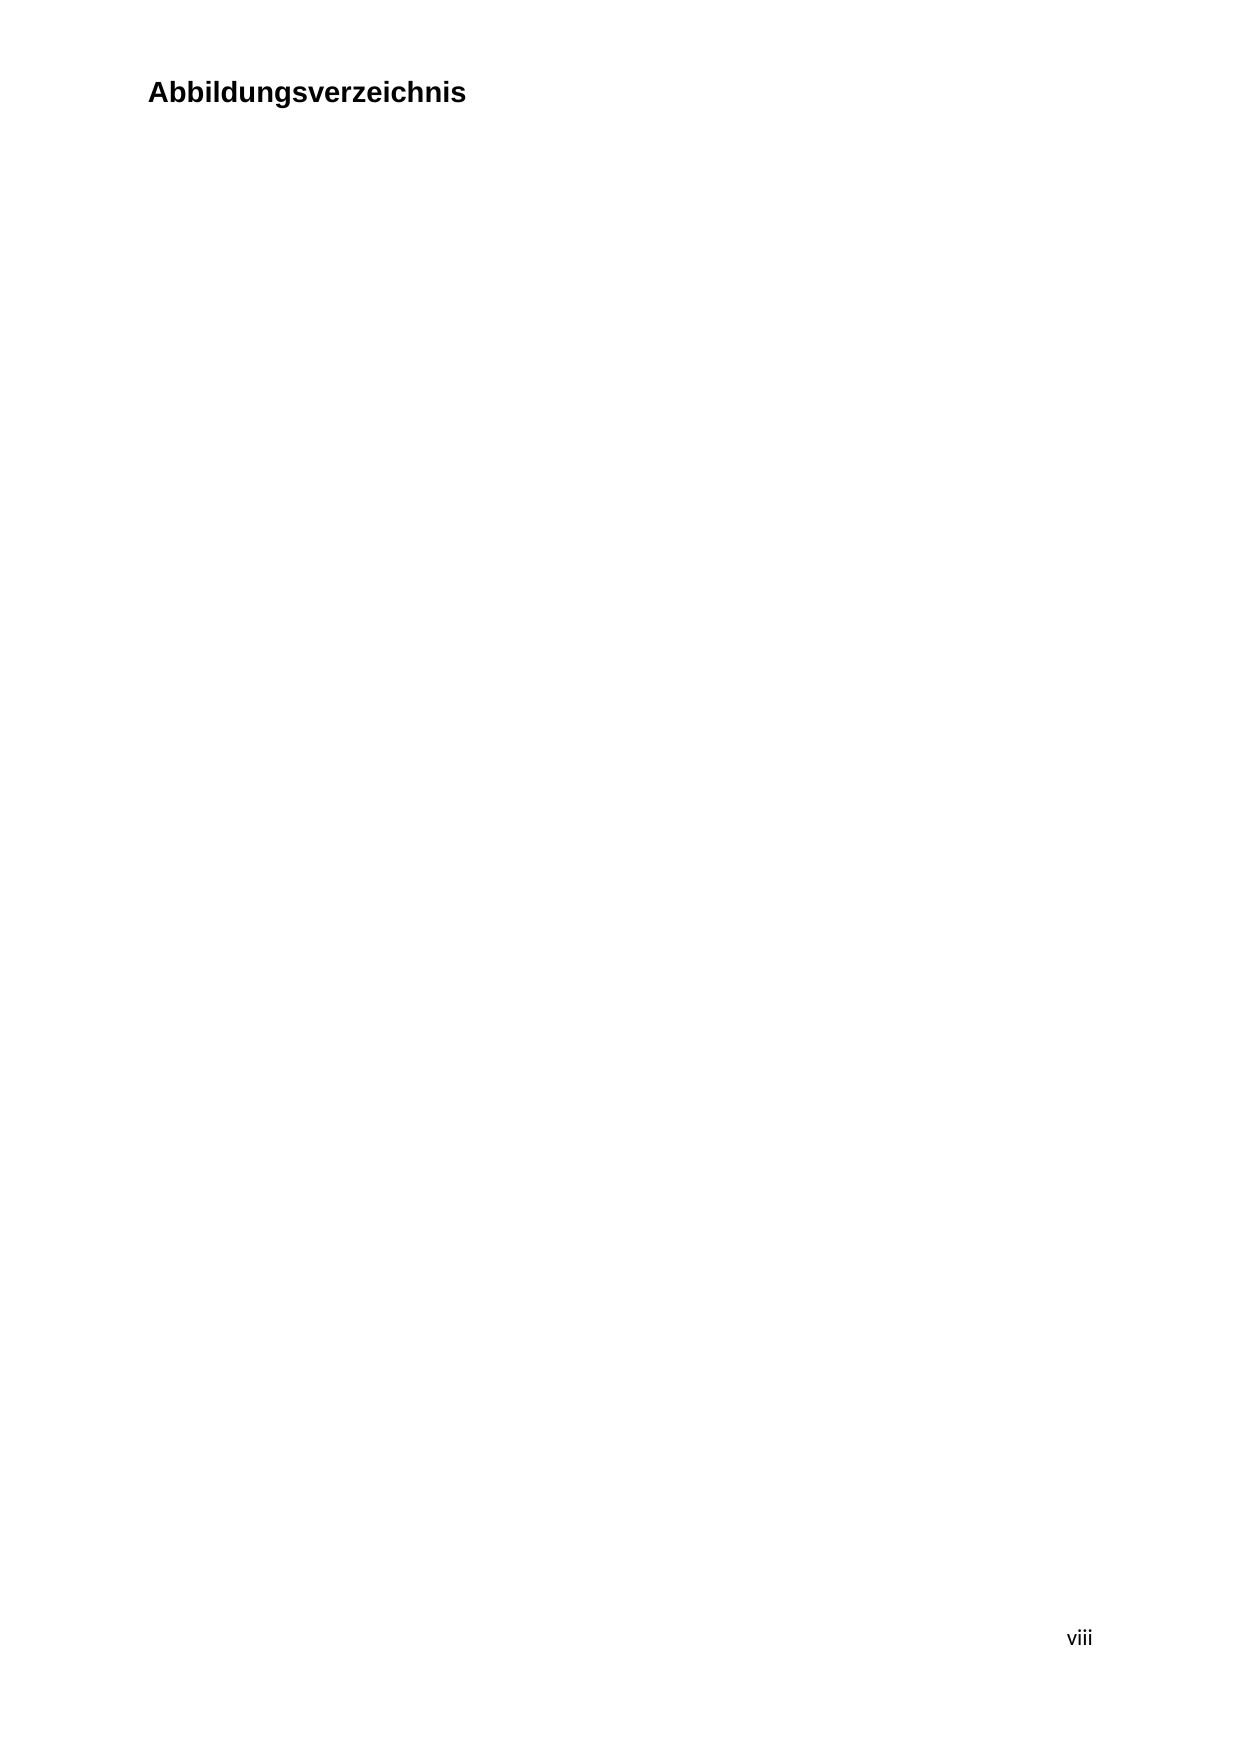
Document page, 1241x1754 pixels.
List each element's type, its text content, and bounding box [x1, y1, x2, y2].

text Abbildungsverzeichnis [148, 75, 1093, 108]
